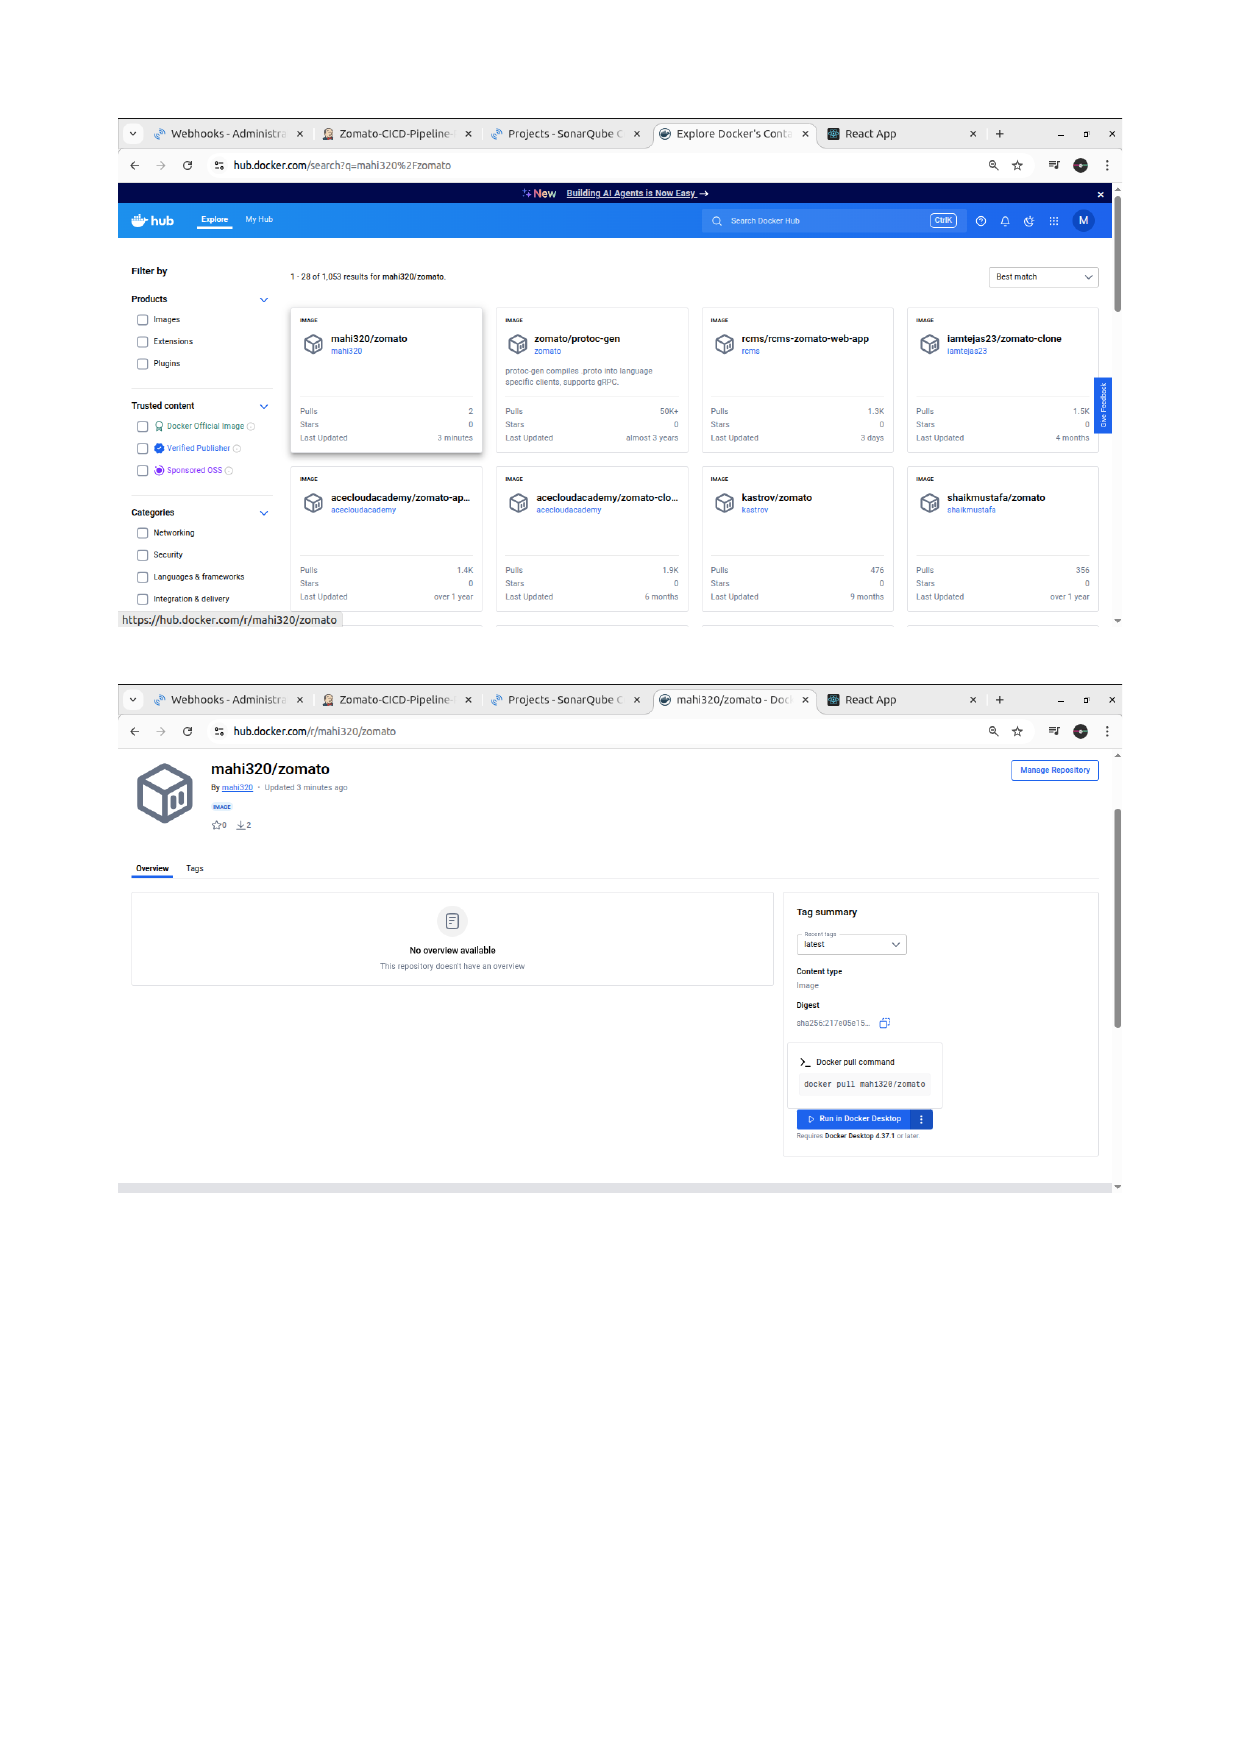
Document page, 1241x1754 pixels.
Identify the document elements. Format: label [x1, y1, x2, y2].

picture [118, 118, 1123, 627]
picture [118, 684, 1123, 1193]
